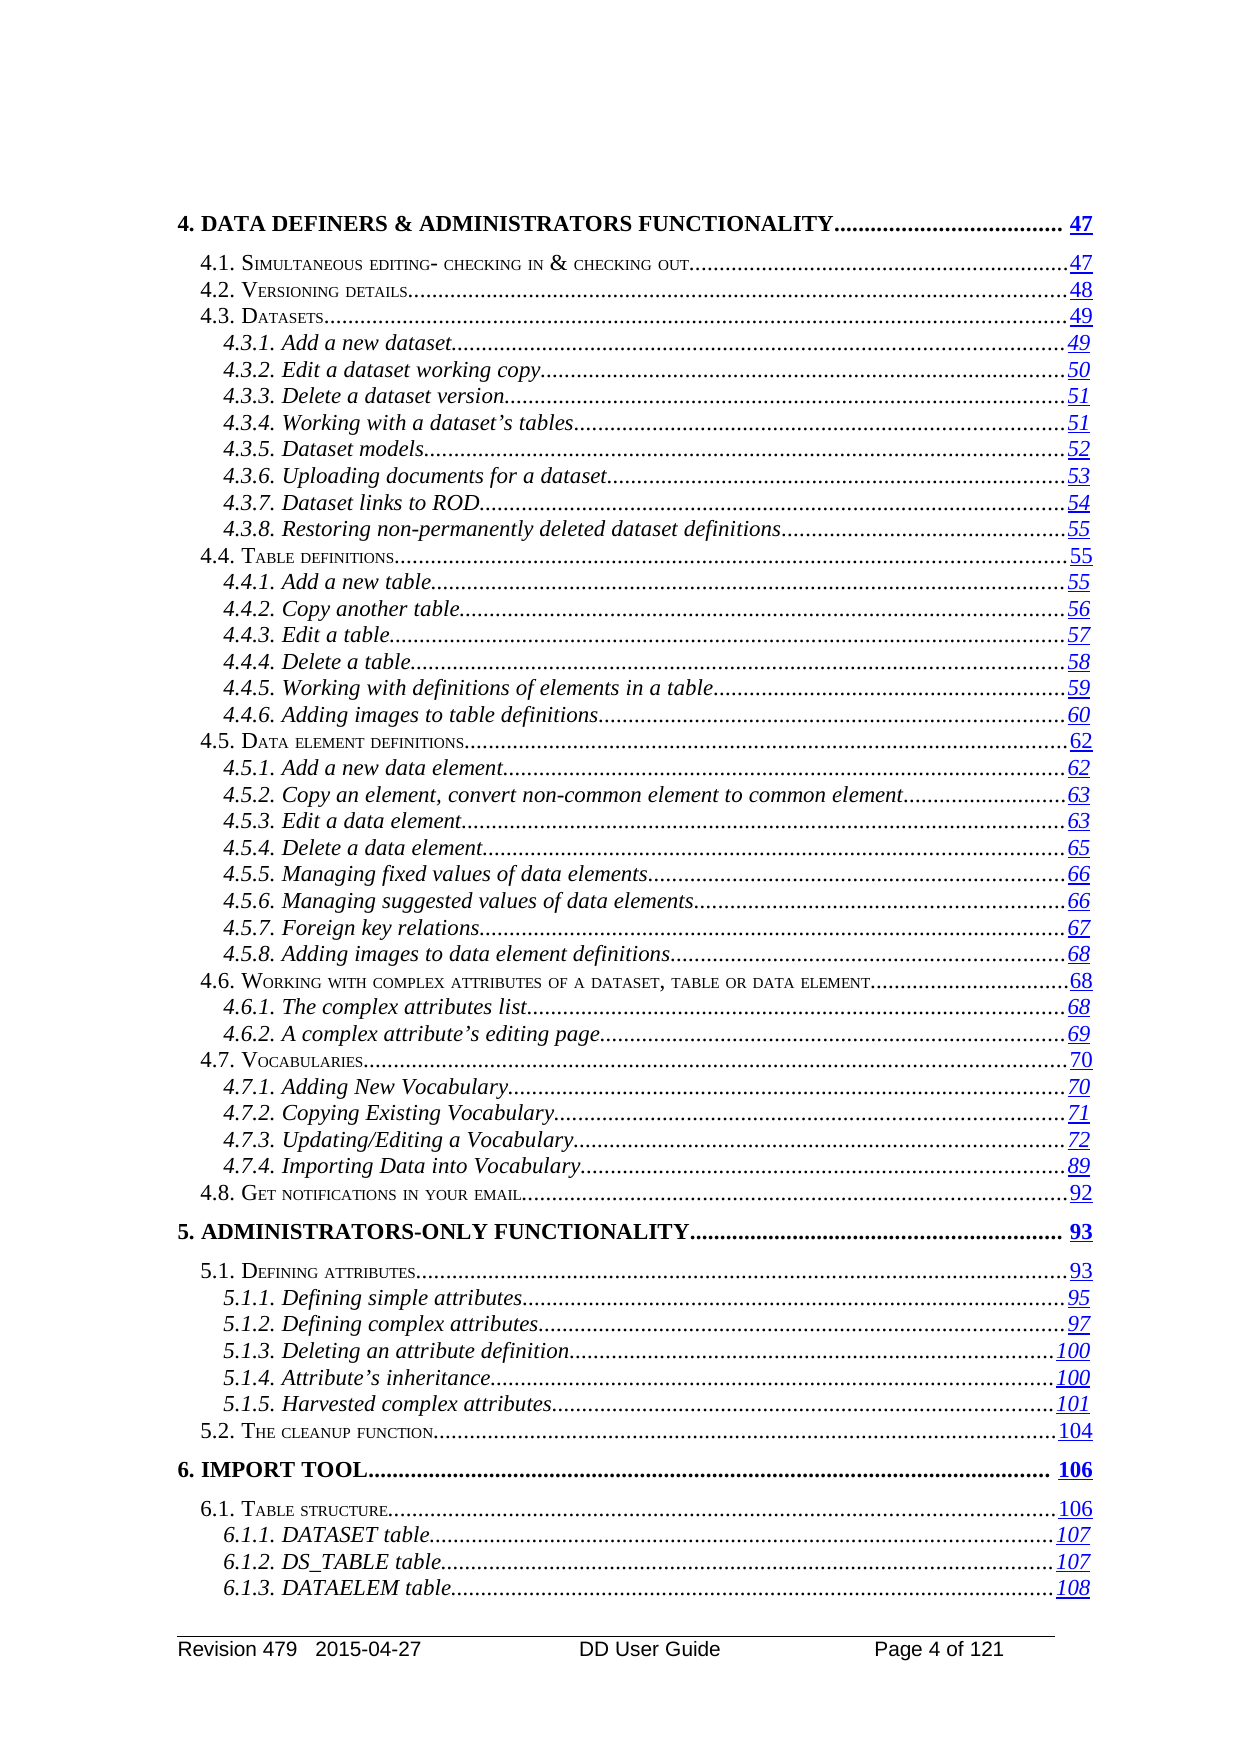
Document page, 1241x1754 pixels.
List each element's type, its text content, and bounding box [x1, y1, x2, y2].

text 5.1.2. Defining complex attributes 97 [223, 1310, 1092, 1337]
text 4.5.6. Managing suggested values of data elements 66 [223, 887, 1092, 913]
text 4.3.4. Working with a dataset’s tables 51 [223, 409, 1092, 435]
text 6.1.3. DATAELEM table 108 [223, 1574, 1092, 1601]
text 4.5.8. Adding images to data element definitions 68 [223, 940, 1092, 966]
text 4.5.4. Delete a data element 65 [223, 834, 1092, 860]
text 5.1.4. Attribute’s inheritance 100 [223, 1363, 1092, 1390]
text 4.5.5. Managing fixed values of data elements 66 [223, 860, 1092, 887]
text 4.4.6. Adding images to table definitions 60 [223, 701, 1092, 727]
text 4.8. Get notifications in your email 92 [200, 1179, 1092, 1206]
text 5. Administrators-only functionality 93 [177, 1218, 1092, 1244]
text 4.3.5. Dataset models 52 [223, 435, 1092, 462]
text 6.1.2. DS_TABLE table 107 [223, 1548, 1092, 1574]
text 4.4.4. Delete a table 58 [223, 648, 1092, 674]
text 4.3. Datasets 49 [200, 302, 1092, 329]
text 4.6.2. A complex attribute’s editing page 69 [223, 1019, 1092, 1046]
text 5.1.3. Deleting an attribute definition 100 [223, 1337, 1092, 1363]
text 4.7.2. Copying Existing Vocabulary 71 [223, 1099, 1092, 1126]
text 6.1. Table structure 106 [200, 1494, 1092, 1521]
text 4.2. Versioning details 48 [200, 276, 1092, 302]
text 4.4. Table definitions 55 [200, 541, 1092, 568]
text 4.4.3. Edit a table 57 [223, 621, 1092, 648]
text 5.1.5. Harvested complex attributes 101 [223, 1390, 1092, 1416]
text 4.5.1. Add a new data element 62 [223, 754, 1092, 781]
text 4.7.4. Importing Data into Vocabulary 89 [223, 1152, 1092, 1179]
text 4.4.2. Copy another table 56 [223, 594, 1092, 621]
text 4.3.1. Add a new dataset 49 [223, 329, 1092, 356]
text 5.1.1. Defining simple attributes 95 [223, 1284, 1092, 1310]
text 4.3.7. Dataset links to ROD 54 [223, 488, 1092, 515]
text 4.4.1. Add a new table 55 [223, 568, 1092, 594]
text 4.3.2. Edit a dataset working copy 50 [223, 356, 1092, 382]
text 6.1.1. DATASET table 107 [223, 1521, 1092, 1548]
text 4.7.1. Adding New Vocabulary 70 [223, 1073, 1092, 1099]
text 4.1. Simultaneous editing- checking in & checking out 47 [200, 249, 1092, 276]
text 4.3.3. Delete a dataset version 51 [223, 382, 1092, 409]
text 4.5.2. Copy an element, convert non-common element to common element 63 [223, 781, 1092, 807]
text 4.5.3. Edit a data element 63 [223, 807, 1092, 834]
text 4.3.6. Uploading documents for a dataset 53 [223, 462, 1092, 488]
text 6. Import tool 106 [177, 1456, 1092, 1482]
text 4.7. Vocabularies 70 [200, 1046, 1092, 1073]
text 4.7.3. Updating/Editing a Vocabulary 72 [223, 1126, 1092, 1152]
text 5.1. Defining attributes 93 [200, 1257, 1092, 1284]
text 4. Data definers & administrators functionality 47 [177, 210, 1092, 237]
text 4.5. Data element definitions 62 [200, 727, 1092, 754]
text 4.4.5. Working with definitions of elements in a table 59 [223, 674, 1092, 701]
text 4.3.8. Restoring non-permanently deleted dataset definitions 55 [223, 515, 1092, 541]
text 4.6.1. The complex attributes list 68 [223, 993, 1092, 1019]
text 4.5.7. Foreign key relations 67 [223, 913, 1092, 940]
text 5.2. The cleanup function 104 [200, 1416, 1092, 1443]
text 4.6. Working with complex attributes of a dataset, table or data element 68 [200, 966, 1092, 993]
